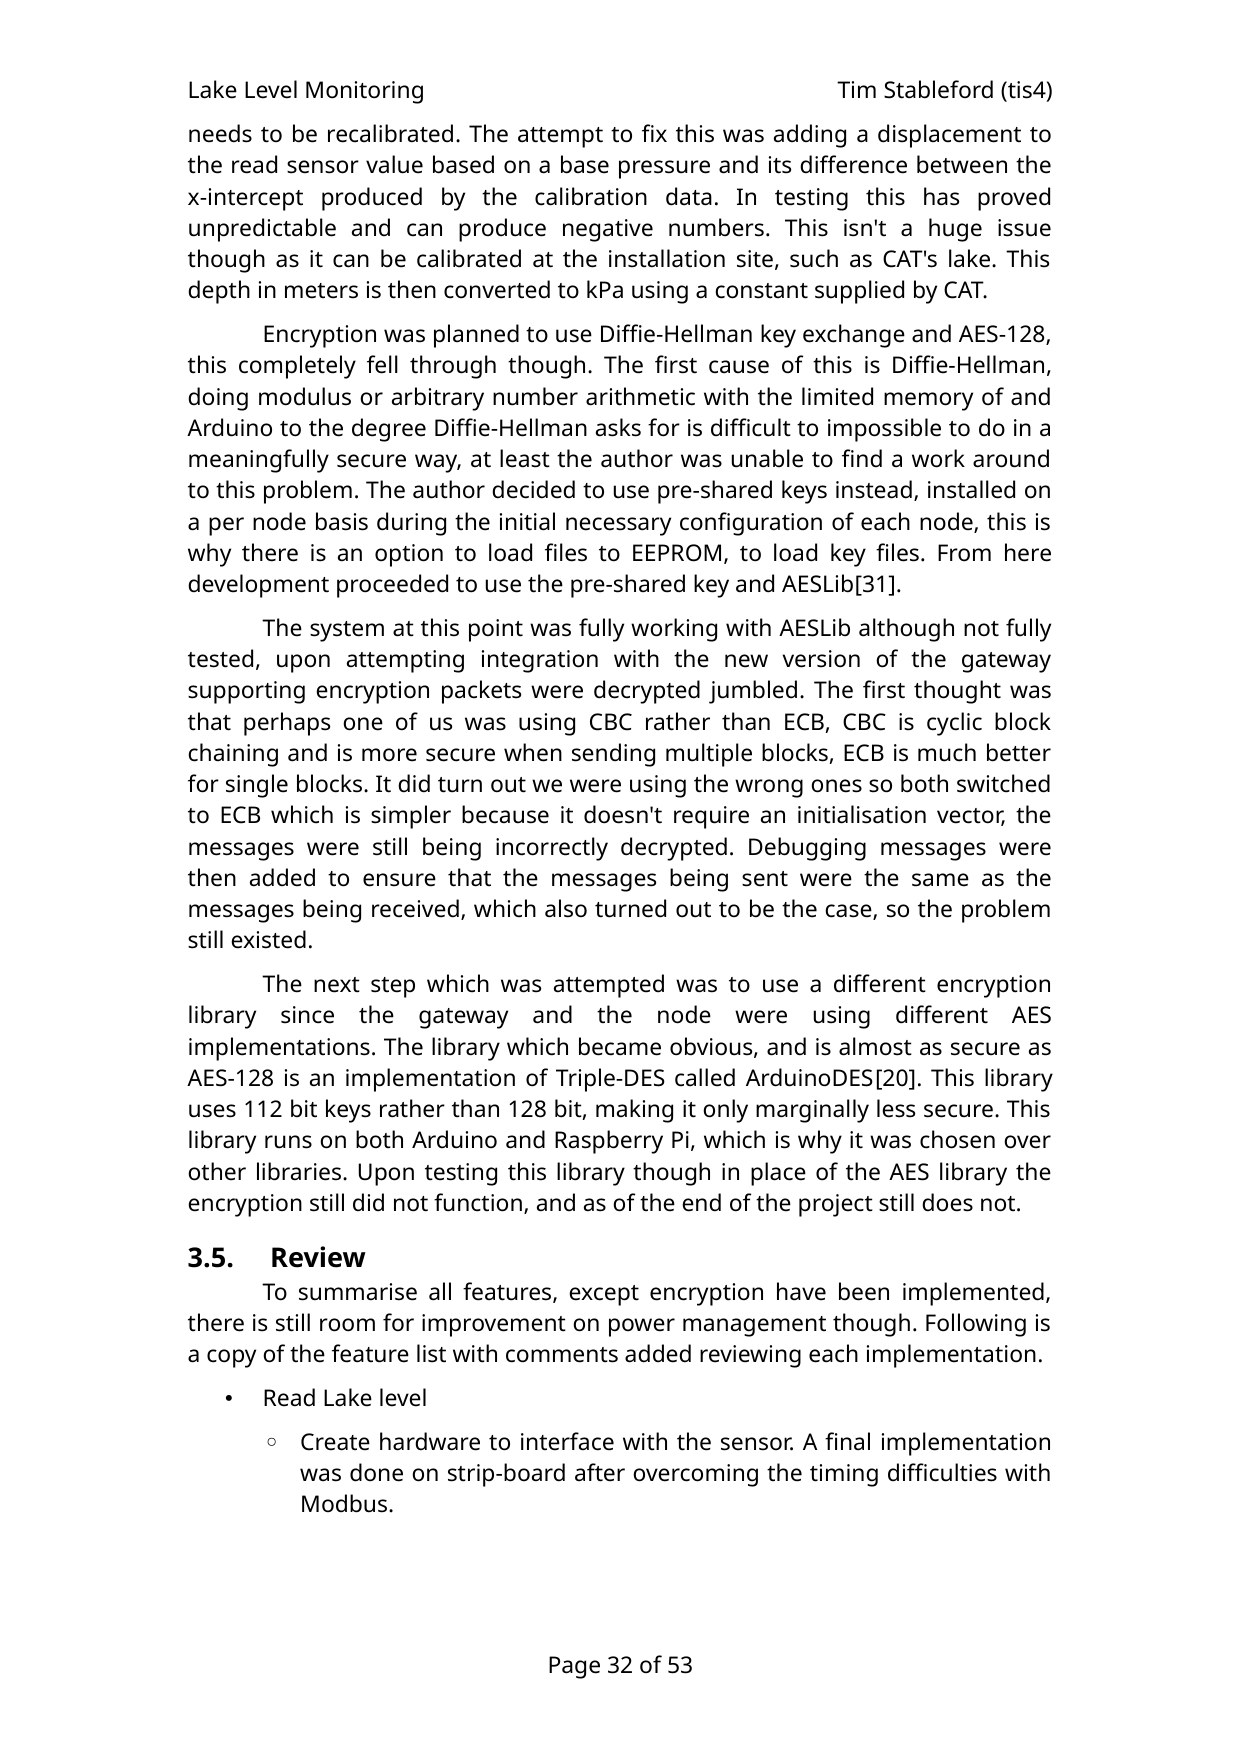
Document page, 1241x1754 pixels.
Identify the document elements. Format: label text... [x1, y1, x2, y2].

text To summarise all features, except encryption have been implemented, there is still room for improvement on power management though. Following is a copy of the feature list with comments added reviewing each implementation. [187, 1276, 1053, 1369]
text needs to be recalibrated. The attempt to fix this was adding a displacement to the read sensor value based on a base pressure and its difference between the x-intercept produced by the calibration data. In testing this has proved unpredictable and can produce negative numbers. This isn't a huge issue though as it can be calibrated at the installation site, such as CAT's lake. This depth in meters is then converted to kPa using a constant supplied by CAT. [187, 118, 1053, 306]
list Create hardware to interface with the sensor. A final implementation was done on strip-board after overcoming the timing difficulties with Modbus. [262, 1426, 1053, 1519]
text Encryption was planned to use Diffie-Hellman key exchange and AES-128, this completely fell through though. The first cause of this is Diffie-Hellman, doing modulus or arbitrary number arithmetic with the limited memory of and Arduino to the degree Diffie-Hellman asks for is difficult to impossible to do in a meaningfully secure way, at least the author was unable to find a work around to this problem. The author decided to use pre-shared keys instead, installed on a per node basis during the initial necessary configuration of each node, this is why there is an option to load files to EEPROM, to load key files. From here development proceeded to use the pre-shared key and AESLib[31]. [187, 318, 1053, 599]
list Read Lake level [225, 1382, 1053, 1413]
text The next step which was attempted was to use a different encryption library since the gateway and the node were using different AES implementations. The library which became obvious, and is almost as secure as AES-128 is an implementation of Triple-DES called ArduinoDES[20]. This library uses 112 bit keys rather than 128 bit, making it only marginally less secure. This library runs on both Arduino and Raspberry Pi, which is why it was chosen over other libraries. Upon testing this library though in place of the AES library the encryption still did not function, and as of the end of the project still does not. [187, 968, 1053, 1218]
subtitle Review [187, 1239, 1053, 1276]
text The system at this point was fully working with AESLib although not fully tested, upon attempting integration with the new version of the gateway supporting encryption packets were decrypted jumbled. The first thought was that perhaps one of us was using CBC rather than ECB, CBC is cyclic block chaining and is more secure when sending multiple blocks, ECB is much better for single blocks. It did turn out we were using the wrong ones so both switched to ECB which is simpler because it doesn't require an initialisation vector, the messages were still being incorrectly decrypted. Debugging messages were then added to ensure that the messages being sent were the same as the messages being received, which also turned out to be the case, so the problem still existed. [187, 612, 1053, 956]
